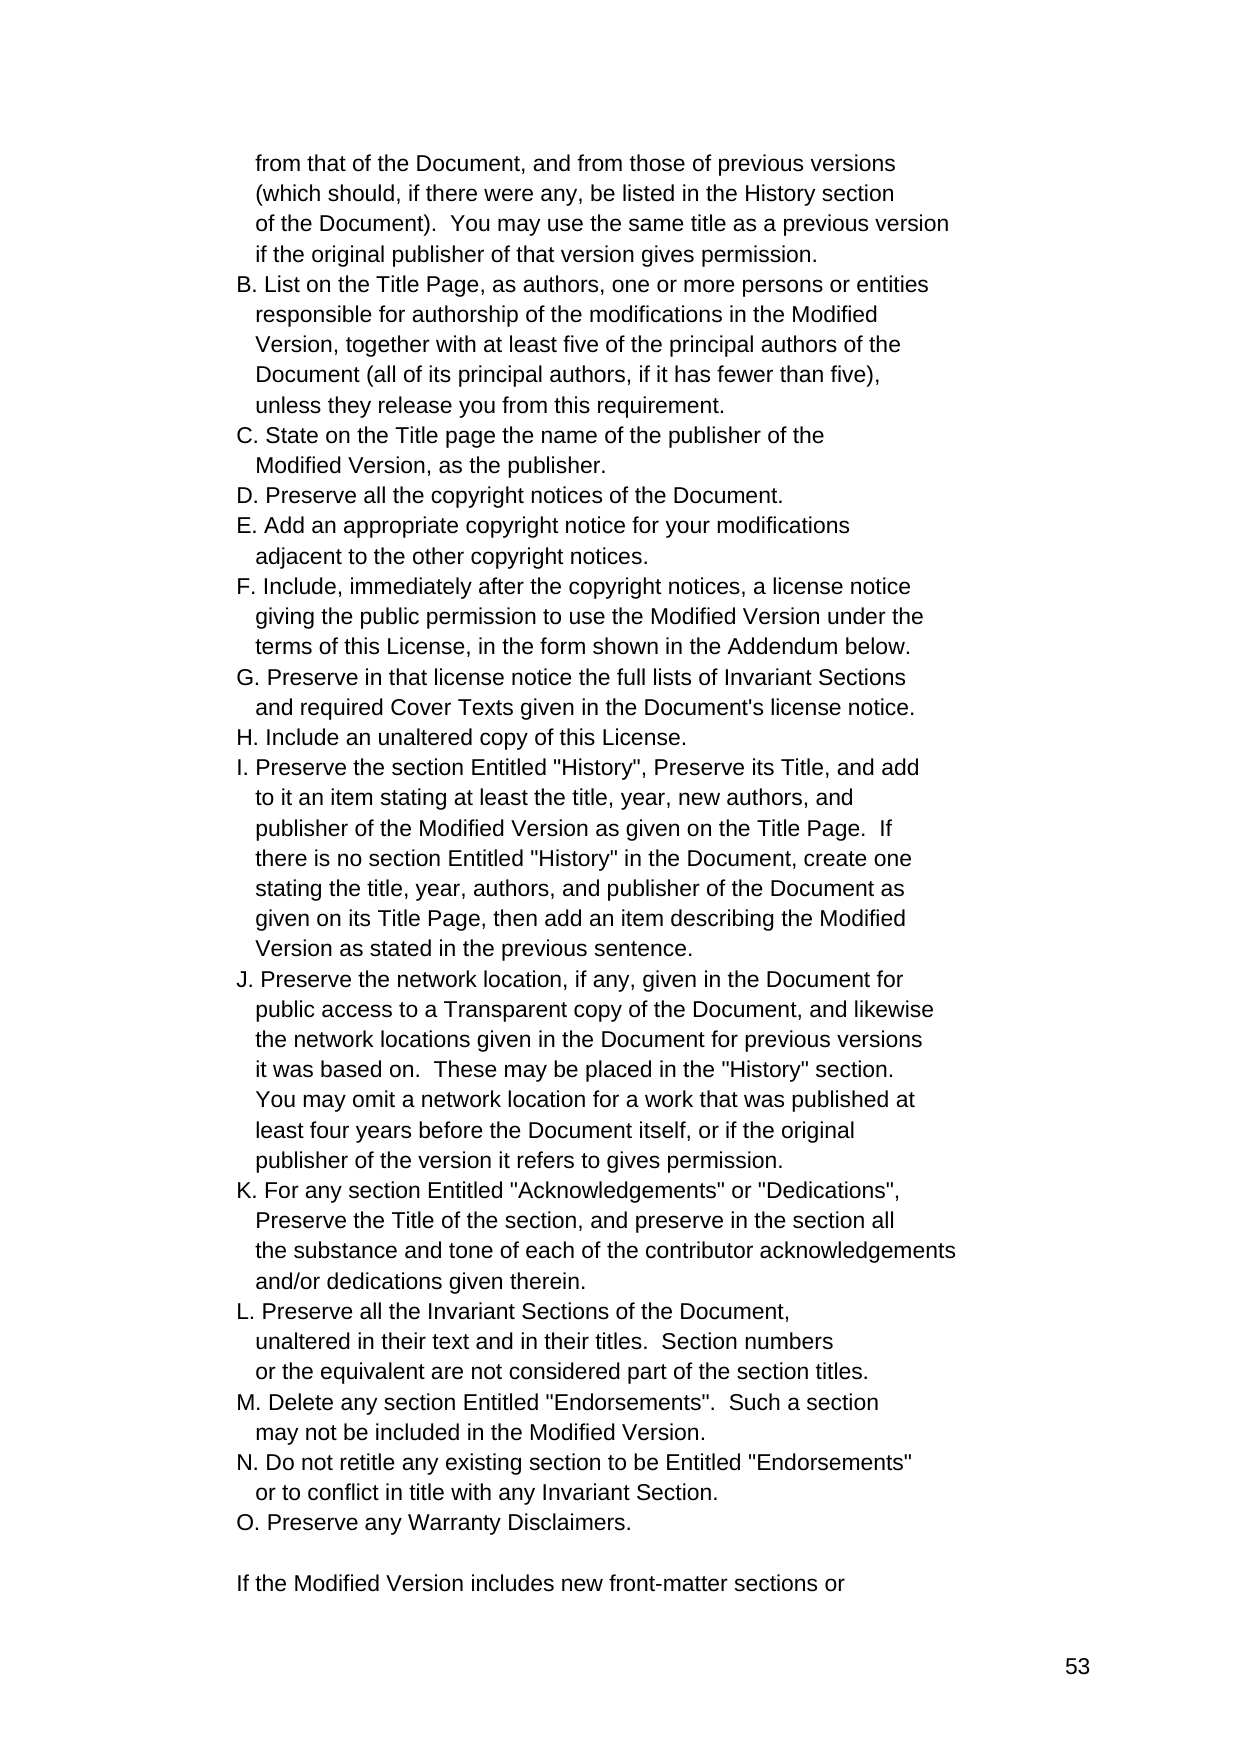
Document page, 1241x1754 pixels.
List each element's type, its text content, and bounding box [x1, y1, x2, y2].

text from that of the Document, and from those of previous versions (which should, if there were any, be listed in the History section of the Document). You may use the same title as a previous version if the original publisher of that version gives permission. B. List on the Title Page, as authors, one or more persons or entities responsible for authorship of the modifications in the Modified Version, together with at least five of the principal authors of the Document (all of its principal authors, if it has fewer than five), unless they release you from this requirement. C. State on the Title page the name of the publisher of the Modified Version, as the publisher. D. Preserve all the copyright notices of the Document. E. Add an appropriate copyright notice for your modifications adjacent to the other copyright notices. F. Include, immediately after the copyright notices, a license notice giving the public permission to use the Modified Version under the terms of this License, in the form shown in the Addendum below. G. Preserve in that license notice the full lists of Invariant Sections and required Cover Texts given in the Document's license notice. H. Include an unaltered copy of this License. I. Preserve the section Entitled "History", Preserve its Title, and add to it an item stating at least the title, year, new authors, and publisher of the Modified Version as given on the Title Page. If there is no section Entitled "History" in the Document, create one stating the title, year, authors, and publisher of the Document as given on its Title Page, then add an item describing the Modified Version as stated in the previous sentence. J. Preserve the network location, if any, given in the Document for public access to a Transparent copy of the Document, and likewise the network locations given in the Document for previous versions it was based on. These may be placed in the "History" section. You may omit a network location for a work that was published at least four years before the Document itself, or if the original publisher of the version it refers to gives permission. K. For any section Entitled "Acknowledgements" or "Dedications", Preserve the Title of the section, and preserve in the section all the substance and tone of each of the contributor acknowledgements and/or dedications given therein. L. Preserve all the Invariant Sections of the Document, unaltered in their text and in their titles. Section numbers or the equivalent are not considered part of the section titles. M. Delete any section Entitled "Endorsements". Such a section may not be included in the Modified Version. N. Do not retitle any existing section to be Entitled "Endorsements" or to conflict in title with any Invariant Section. O. Preserve any Warranty Disclaimers. If the Modified Version includes new front-matter sections or [236, 150, 1090, 1596]
